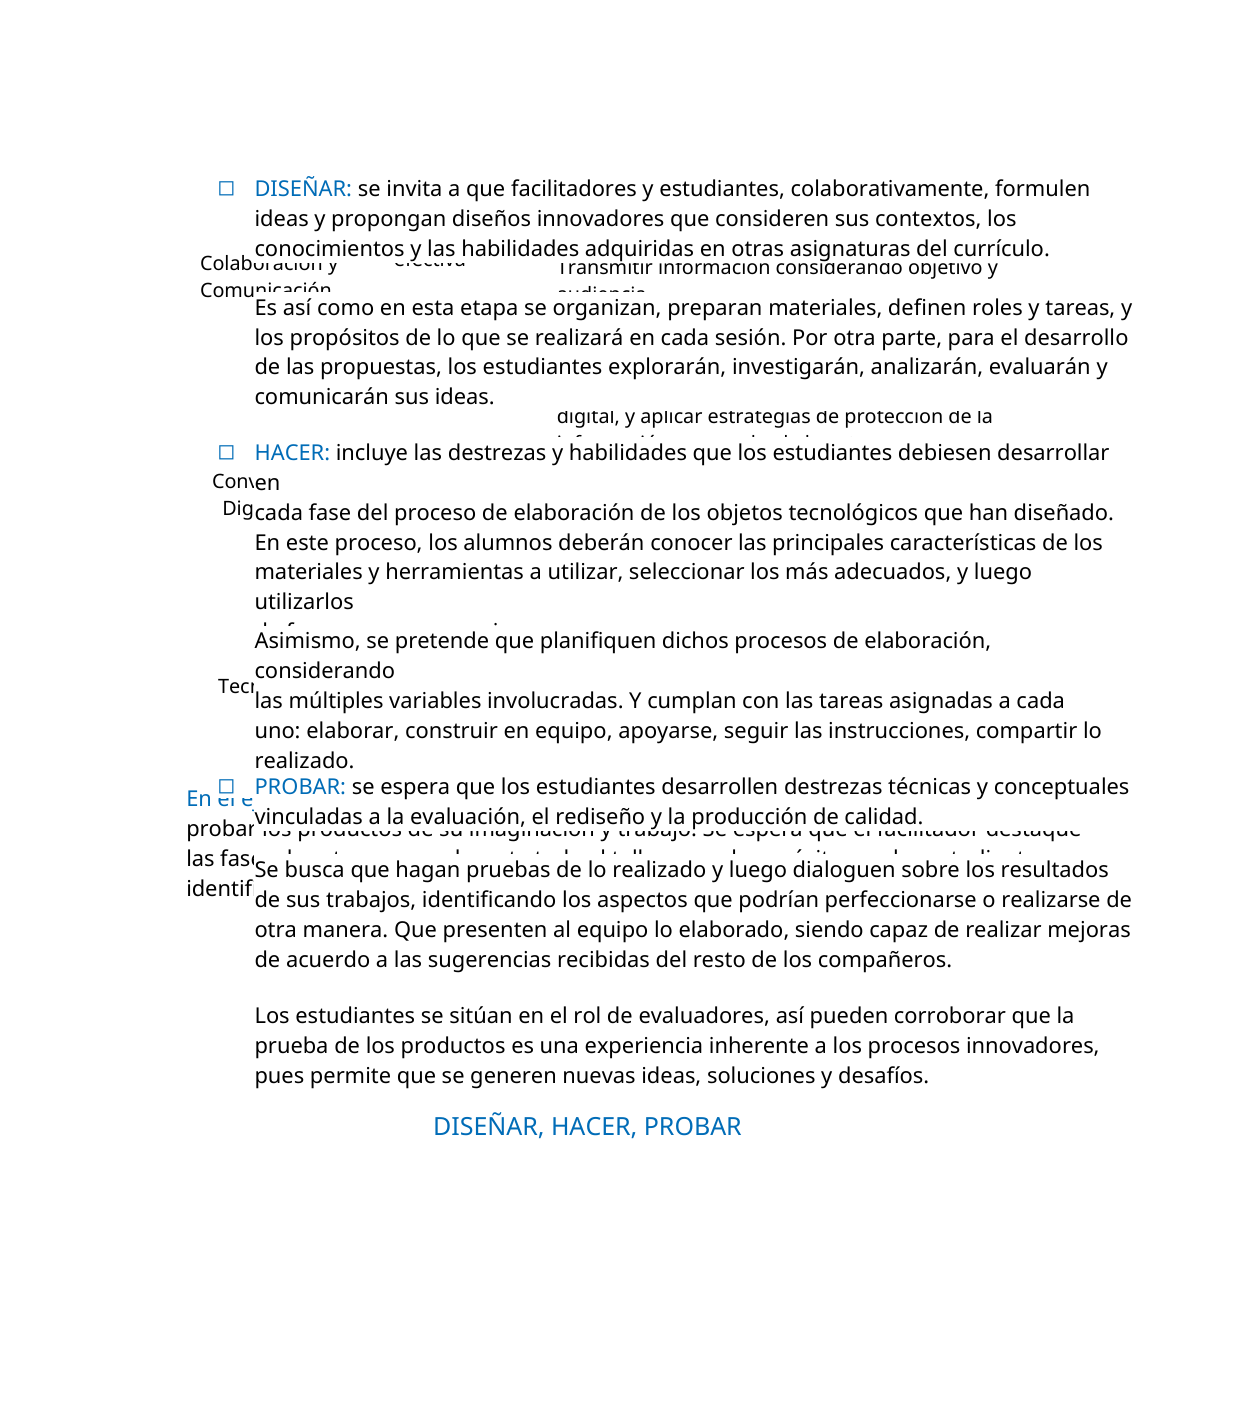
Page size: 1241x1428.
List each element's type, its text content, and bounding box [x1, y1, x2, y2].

text PROBAR: se espera que los estudiantes desarrollen destrezas técnicas y conceptuales [254, 771, 1133, 801]
text cada fase del proceso de elaboración de los objetos tecnológicos que han diseñado. [254, 497, 1133, 526]
text de acuerdo a las sugerencias recibidas del resto de los compañeros. [254, 944, 1133, 973]
text ideas y propongan diseños innovadores que consideren sus contextos, los [254, 203, 1133, 233]
text las múltiples variables involucradas. Y cumplan con las tareas asignadas a cada [254, 685, 1133, 715]
text Asimismo, se pretende que planifiquen dichos procesos de elaboración, considerando [254, 626, 1133, 685]
text los propósitos de lo que se realizará en cada sesión. Por otra parte, para el desarrollo [254, 321, 1133, 351]
text comunicarán sus ideas. [254, 381, 1133, 411]
text las fases de este proceso durante todo el taller, con el propósito que los estudiantes [186, 843, 1103, 873]
text Comunicación [200, 276, 409, 303]
text Los estudiantes se sitúan en el rol de evaluadores, así pueden corroborar que la [254, 1000, 1133, 1030]
text de forma segura y precisa. [254, 616, 1133, 626]
text materiales y herramientas a utilizar, seleccionar los más adecuados, y luego utilizarlos [254, 556, 1133, 616]
text pues permite que se generen nuevas ideas, soluciones y desafíos. [254, 1060, 1133, 1089]
text identifiquen cómo van aprendiendo. [186, 873, 254, 902]
text HACER: incluye las destrezas y habilidades que los estudiantes debiesen desarrollar en [254, 437, 1133, 497]
text En este proceso, los alumnos deberán conocer las principales características de los [254, 526, 1133, 556]
text Convivencia [212, 467, 254, 494]
text información personal y de los otros [557, 429, 1054, 437]
text ◻ [217, 769, 308, 798]
text ◻ [217, 171, 308, 201]
text de las propuestas, los estudiantes explorarán, investigarán, analizarán, evaluarán y [254, 351, 1133, 381]
text DISEÑAR, HACER, PROBAR [433, 1108, 797, 1142]
text conocimientos y las habilidades adquiridas en otras asignaturas del currículo. [254, 233, 1133, 263]
text En el eje: diseñar, hacer, probar se propone a los estudiantes organizar, construir y [186, 783, 254, 813]
text ◻ [217, 435, 308, 465]
text otra manera. Que presenten al equipo lo elaborado, siendo capaz de realizar mejoras [254, 914, 1133, 944]
text Transmitir información considerando objetivo y [557, 263, 1050, 280]
text uno: elaborar, construir en equipo, apoyarse, seguir las instrucciones, compartir lo [254, 715, 1133, 745]
text vinculadas a la evaluación, el rediseño y la producción de calidad. [254, 801, 1133, 831]
text efectiva [383, 263, 557, 272]
text de sus trabajos, identificando los aspectos que podrían perfeccionarse o realizarse de [254, 884, 1133, 914]
text Se busca que hagan pruebas de lo realizado y luego dialoguen sobre los resultados [254, 854, 1133, 884]
text probar los productos de su imaginación y trabajo. Se espera que el facilitador destaque [186, 813, 1103, 843]
text prueba de los productos es una experiencia inherente a los procesos innovadores, [254, 1030, 1133, 1060]
text DISEÑAR: se invita a que facilitadores y estudiantes, colaborativamente, formulen [254, 173, 1133, 203]
text digital, y aplicar estrategias de protección de la [557, 411, 1054, 429]
text Tecnología [218, 672, 254, 699]
text Digital [212, 494, 254, 521]
text Es así como en esta etapa se organizan, preparan materiales, definen roles y tareas, y [254, 292, 1133, 321]
text realizado. [254, 745, 1133, 771]
text audiencia [557, 280, 1050, 292]
text Colaboración y [200, 249, 409, 276]
